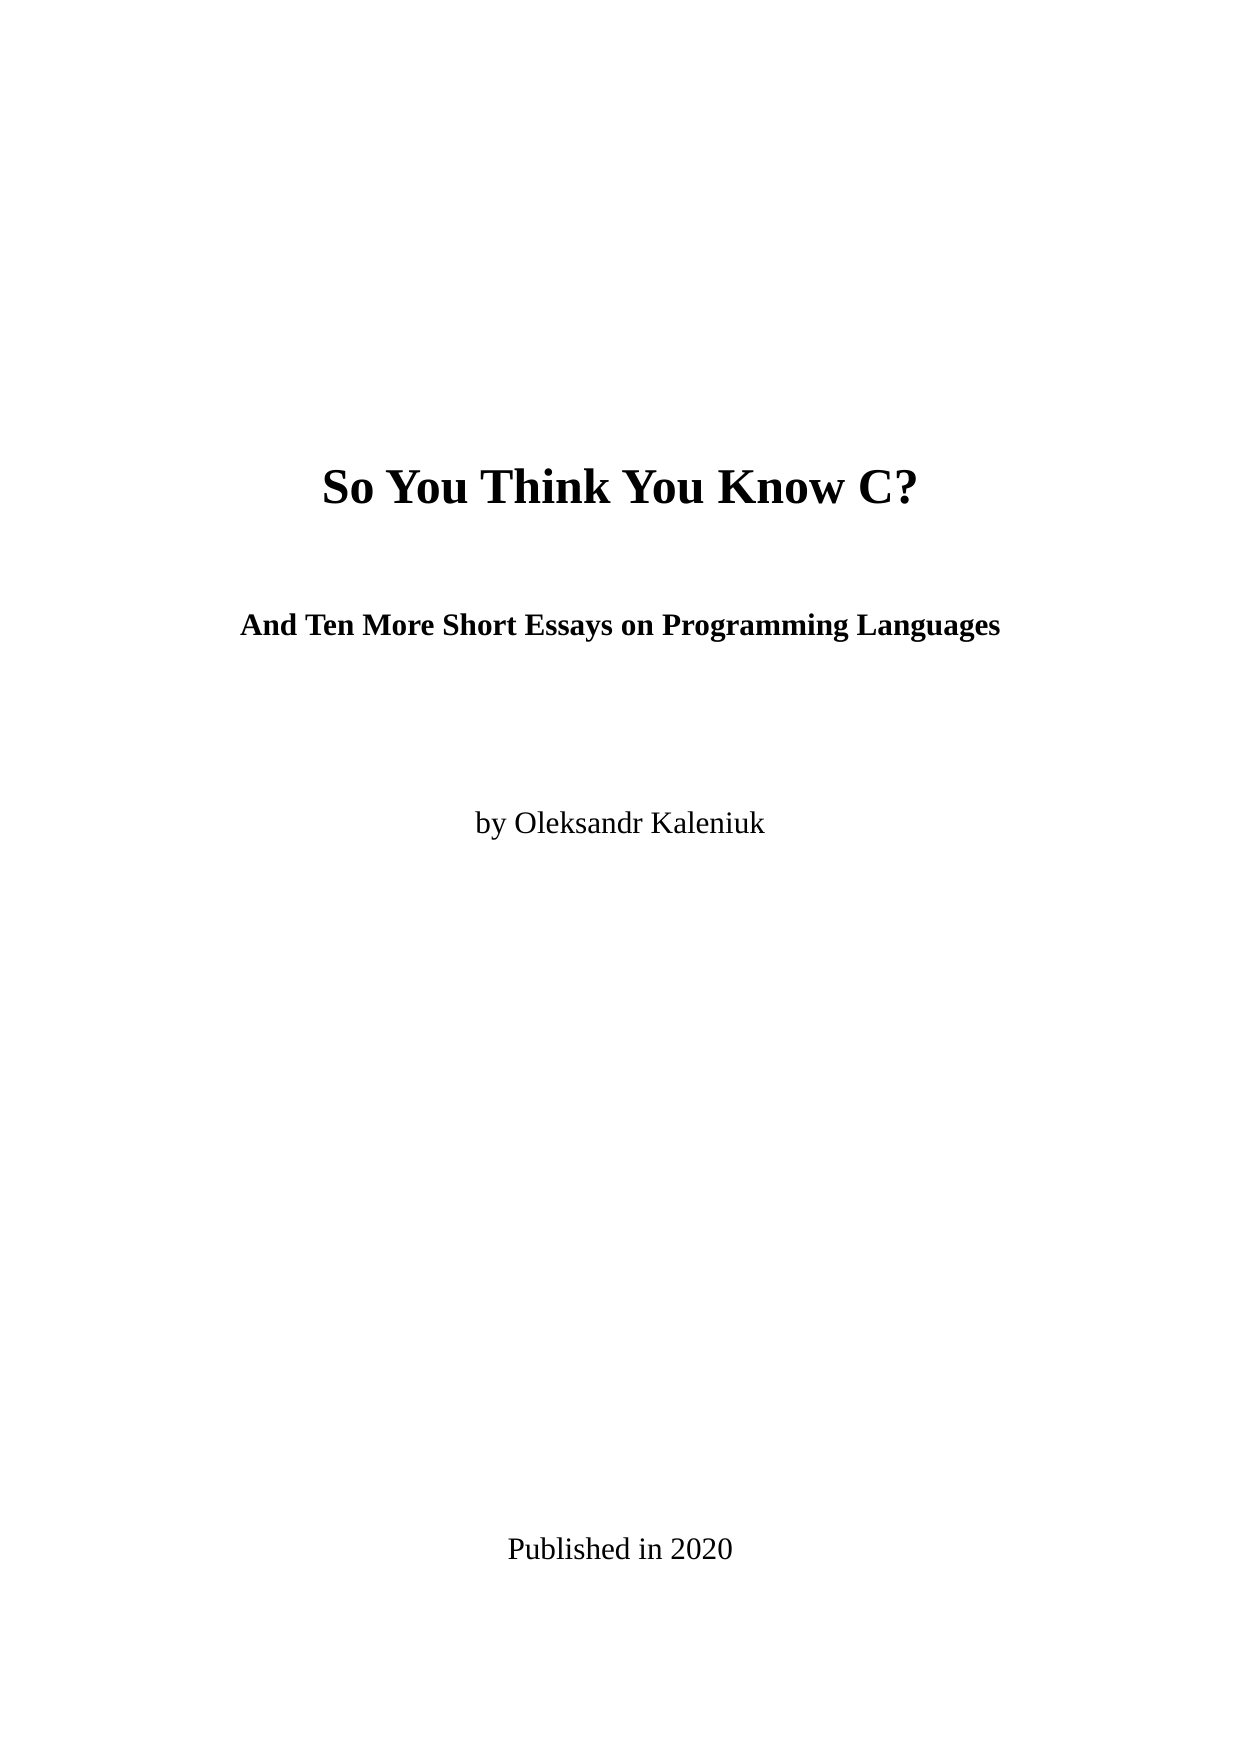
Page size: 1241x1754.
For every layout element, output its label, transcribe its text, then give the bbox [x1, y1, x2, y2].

text Published in 2020 [118, 1521, 1122, 1569]
text So You Think You Know C? [118, 465, 1122, 513]
text And Ten More Short Essays on Programming Languages [118, 597, 1122, 645]
text by Oleksandr Kaleniuk [118, 795, 1122, 843]
